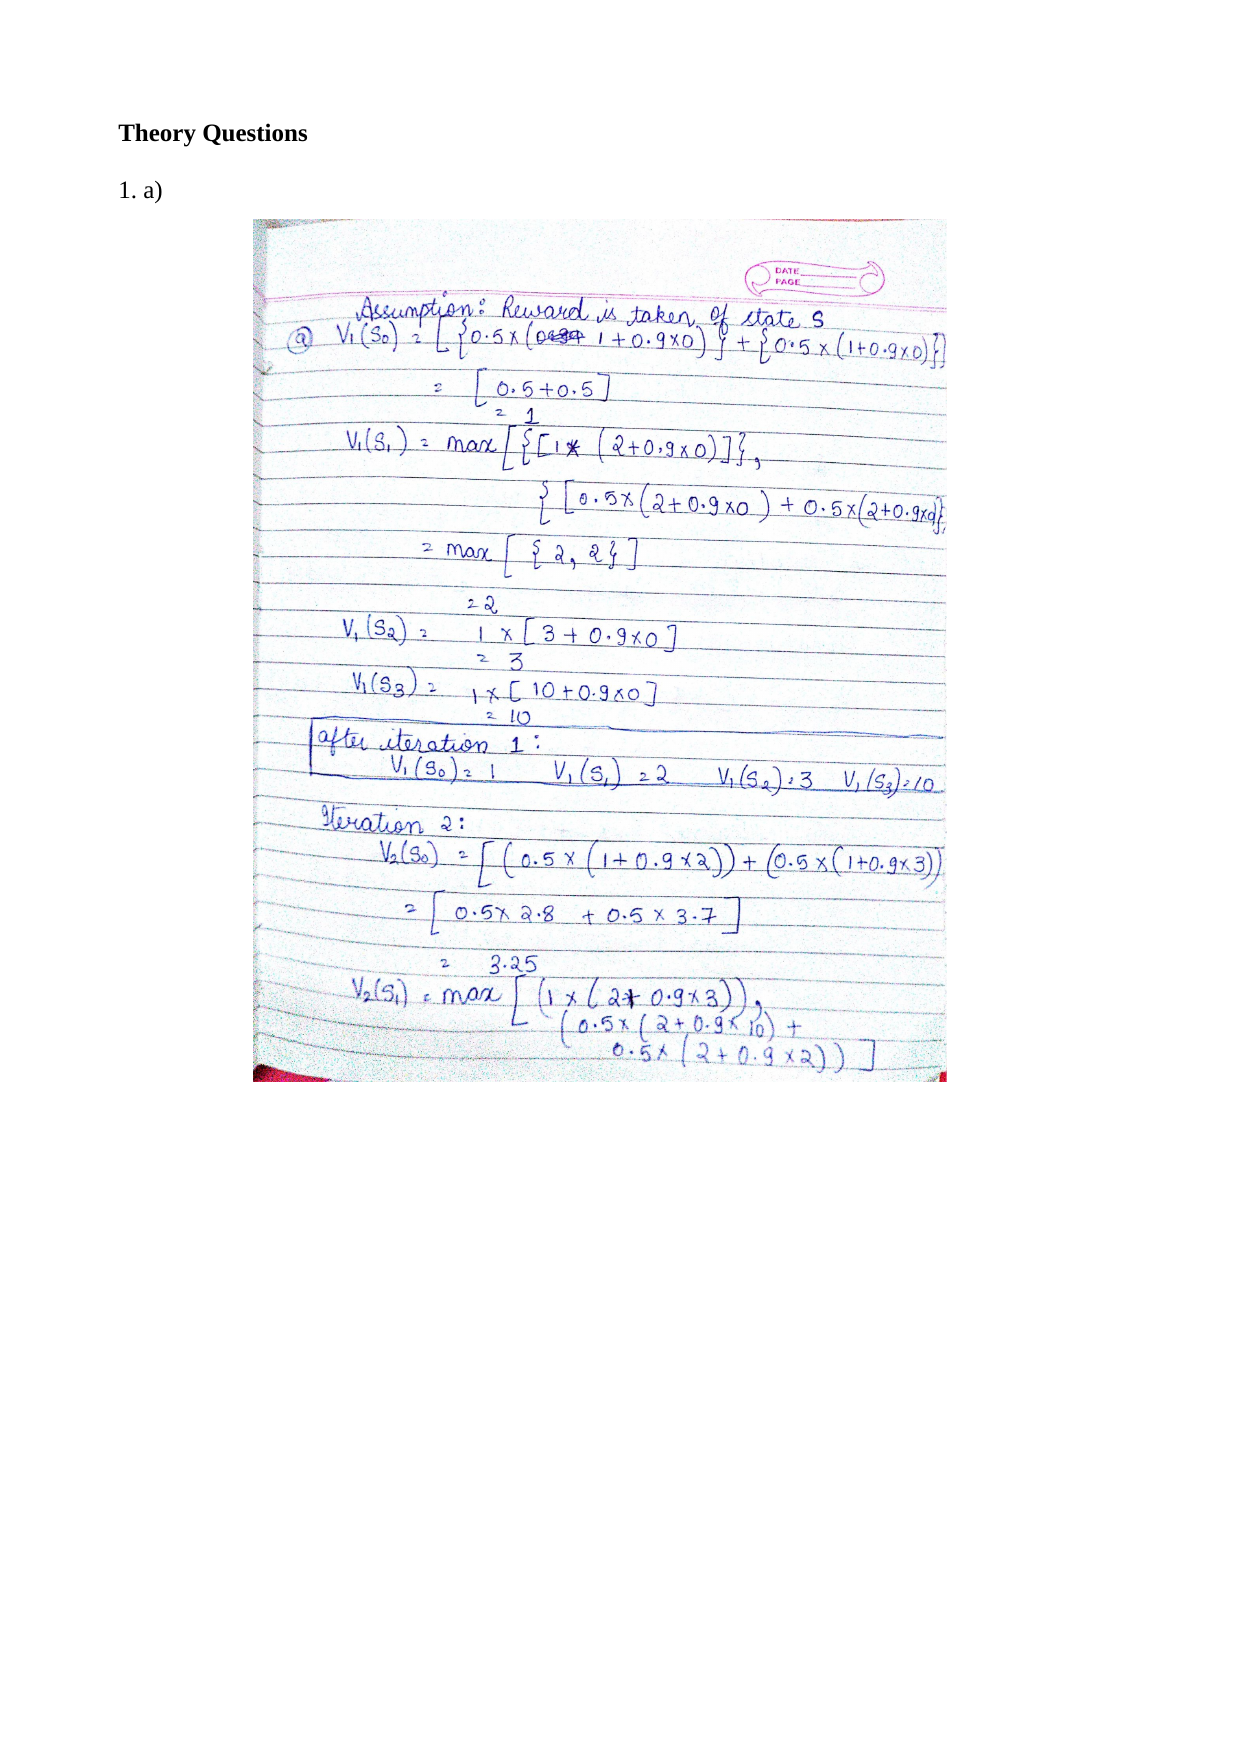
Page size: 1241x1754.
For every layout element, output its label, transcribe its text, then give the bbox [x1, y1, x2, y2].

picture [253, 219, 947, 1082]
text Theory Questions [118, 118, 1122, 147]
text 1. a) [118, 176, 1122, 204]
